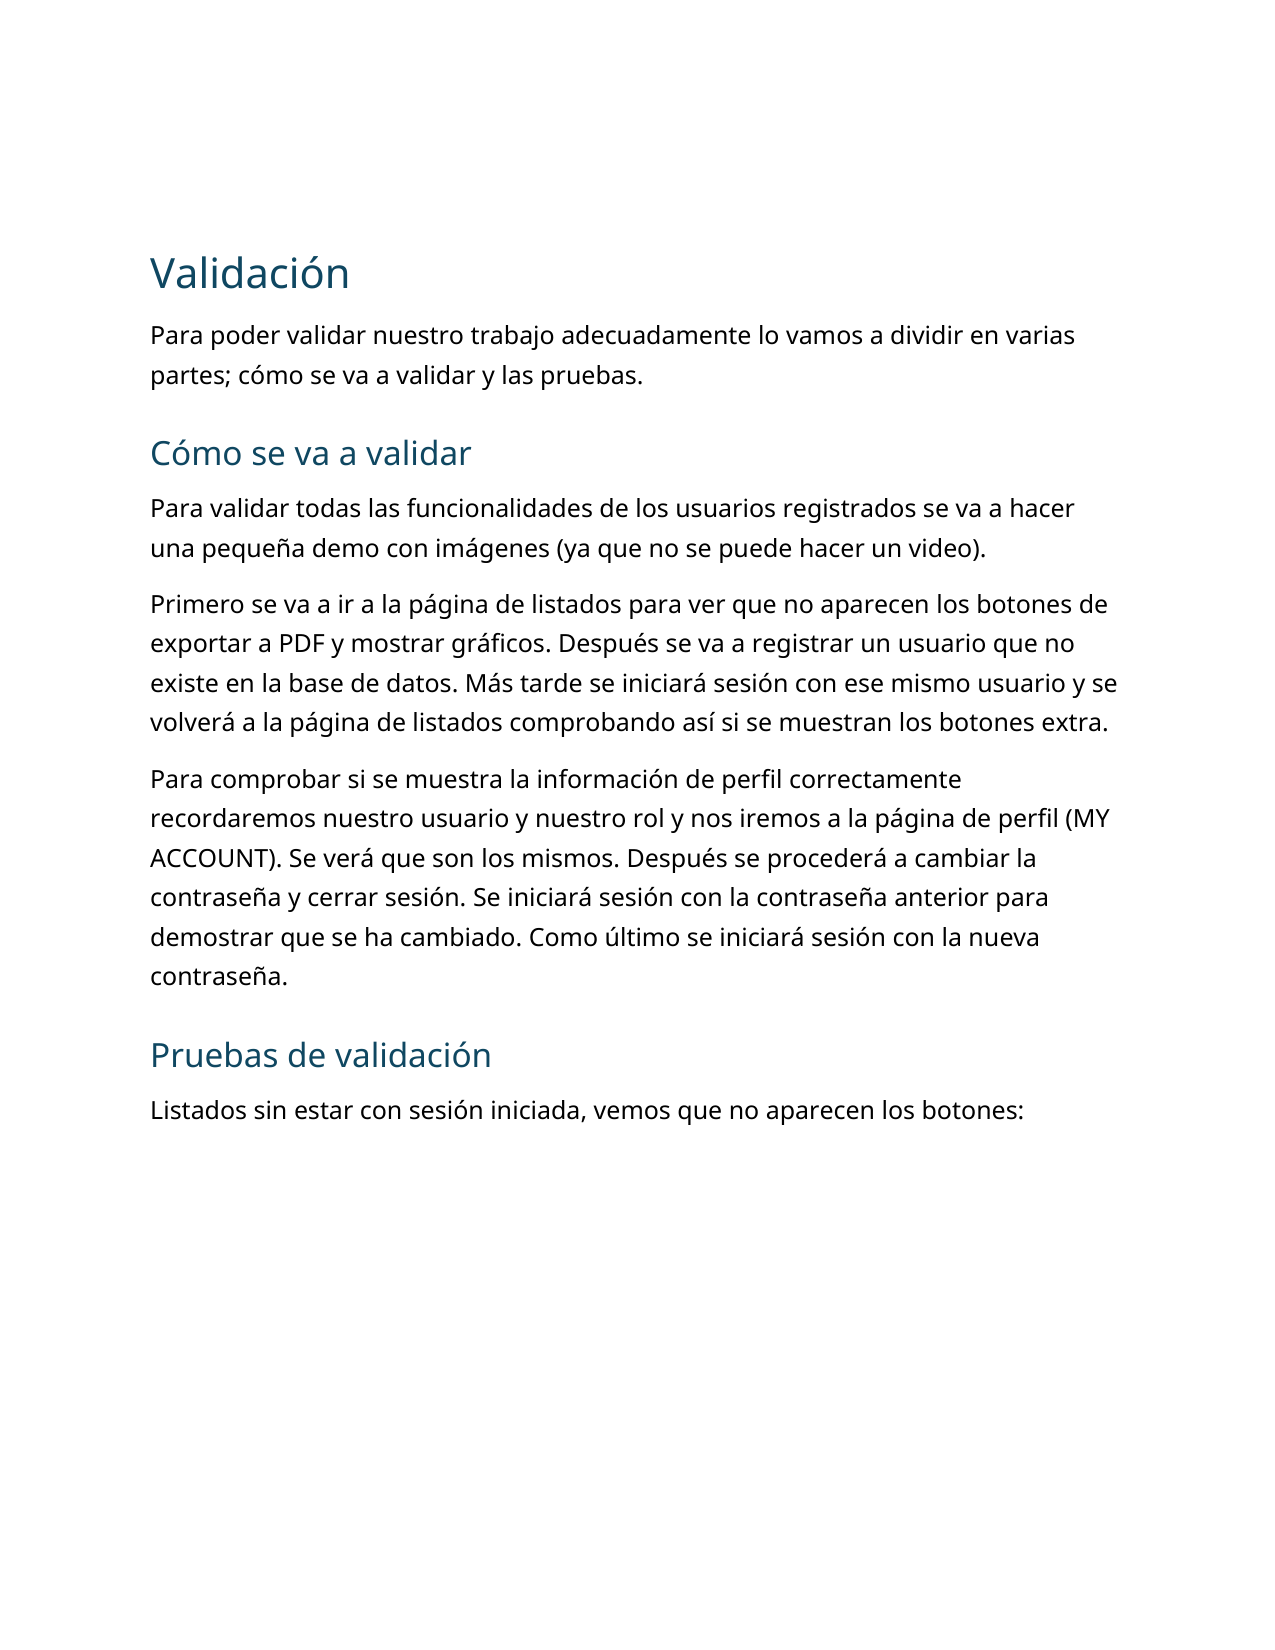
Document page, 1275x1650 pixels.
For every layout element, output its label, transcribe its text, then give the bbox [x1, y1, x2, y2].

subtitle Validación [150, 244, 1125, 300]
text Primero se va a ir a la página de listados para ver que no aparecen los botones de exportar a PDF y mostrar gráficos. Después se va a registrar un usuario que no existe en la base de datos. Más tarde se iniciará sesión con ese mismo usuario y se volverá a la página de listados comprobando así si se muestran los botones extra. [150, 587, 1125, 739]
text Para comprobar si se muestra la información de perfil correctamente recordaremos nuestro usuario y nuestro rol y nos iremos a la página de perfil (MY ACCOUNT). Se verá que son los mismos. Después se procederá a cambiar la contraseña y cerrar sesión. Se iniciará sesión con la contraseña anterior para demostrar que se ha cambiado. Como último se iniciará sesión con la nueva contraseña. [150, 761, 1125, 993]
text Para poder validar nuestro trabajo adecuadamente lo vamos a dividir en varias partes; cómo se va a validar y las pruebas. [150, 318, 1125, 391]
subtitle Cómo se va a validar [150, 430, 1125, 476]
text Listados sin estar con sesión iniciada, vemos que no aparecen los botones: [150, 1092, 1125, 1126]
text Para validar todas las funcionalidades de los usuarios registrados se va a hacer una pequeña demo con imágenes (ya que no se puede hacer un video). [150, 491, 1125, 564]
subtitle Pruebas de validación [150, 1031, 1125, 1077]
